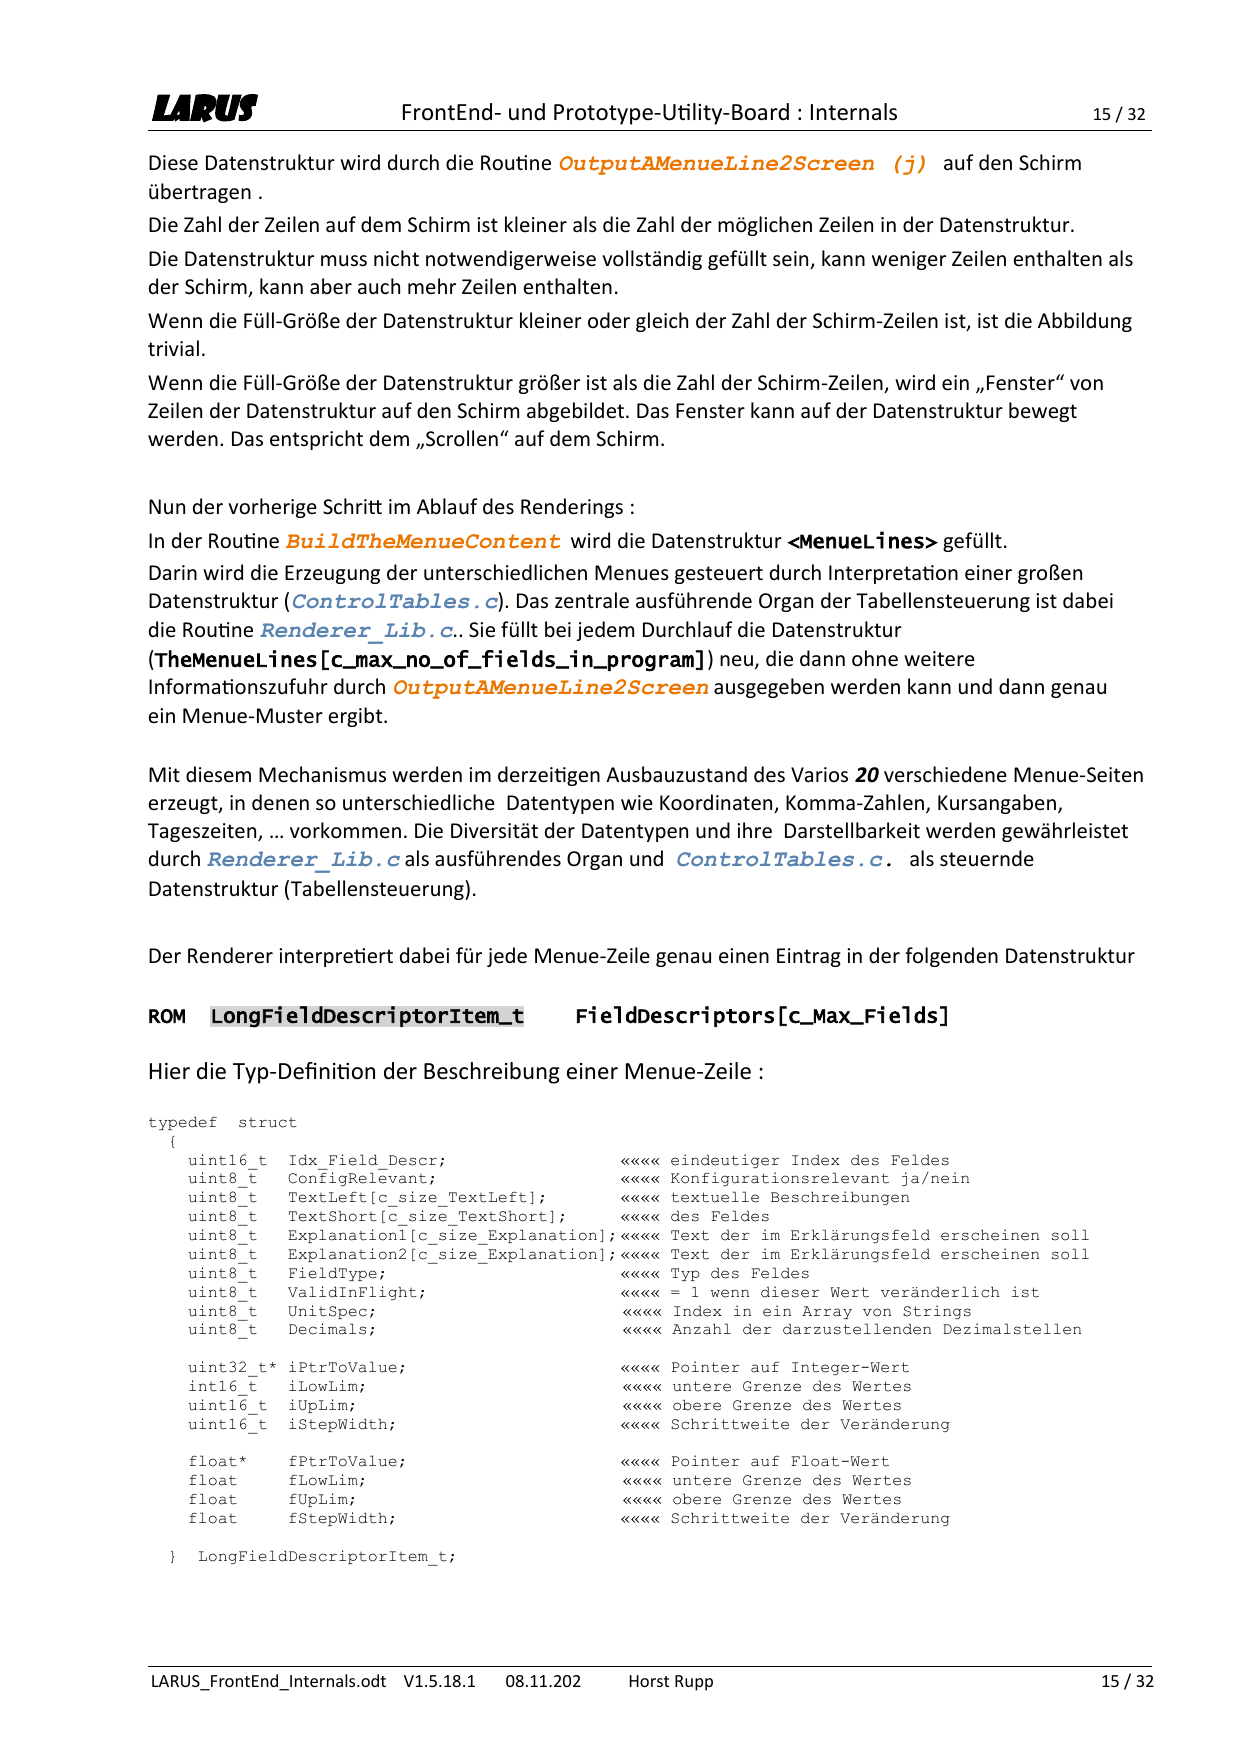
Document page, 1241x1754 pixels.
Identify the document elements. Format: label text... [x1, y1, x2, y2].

text uint8_t UnitSpec; «««« Index in ein Array von Strings [148, 1302, 1152, 1321]
text ROM LongFieldDescriptorItem_t FieldDescriptors[c_Max_Fields] [783, 1006, 944, 1027]
text uint32_t* iPtrToValue; «««« Pointer auf Integer-Wert [148, 1359, 1152, 1377]
text uint8_t ConfigRelevant; «««« Konfigurationsrelevant ja/nein [148, 1170, 1152, 1189]
text typedef struct [148, 1113, 1152, 1132]
text { [148, 1132, 1152, 1151]
text Hier die Typ-Definition der Beschreibung einer Menue-Zeile : [148, 1055, 1140, 1086]
text Die Zahl der Zeilen auf dem Schirm ist kleiner als die Zahl der möglichen Zeilen in der Datenstruktur. [148, 211, 1152, 239]
text float fStepWidth; «««« Schrittweite der Veränderung [148, 1509, 1152, 1528]
text uint8_t TextShort[c_size_TextShort]; «««« des Feldes [148, 1208, 1152, 1227]
text Wenn die Füll-Größe der Datenstruktur größer ist als die Zahl der Schirm-Zeilen, wird ein „Fenster“ von Zeilen der Datenstruktur auf den Schirm abgebildet. Das Fenster kann auf der Datenstruktur bewegt werden. Das entspricht dem „Scrollen“ auf dem Schirm. [148, 368, 1152, 452]
text Der Renderer interpretiert dabei für jede Menue-Zeile genau einen Eintrag in der folgenden Datenstruktur [148, 941, 1152, 969]
text In der Routine BuildTheMenueContent wird die Datenstruktur <MenueLines> gefüllt. [148, 526, 1152, 555]
text uint8_t Explanation1[c_size_Explanation]; «««« Text der im Erklärungsfeld erscheinen soll [148, 1227, 1152, 1246]
text Die Datenstruktur muss nicht notwendigerweise vollständig gefüllt sein, kann weniger Zeilen enthalten als der Schirm, kann aber auch mehr Zeilen enthalten. [148, 244, 1152, 301]
text ROM LongFieldDescriptorItem_t FieldDescriptors[c_Max_Fields] [148, 1006, 779, 1027]
text Wenn die Füll-Größe der Datenstruktur kleiner oder gleich der Zahl der Schirm-Zeilen ist, ist die Abbildung trivial. [148, 306, 1152, 362]
text uint16_t iStepWidth; «««« Schrittweite der Veränderung [148, 1415, 1152, 1434]
text } LongFieldDescriptorItem_t; [148, 1547, 1152, 1566]
text float fLowLim; «««« untere Grenze des Wertes [148, 1472, 1152, 1491]
text uint8_t FieldType; «««« Typ des Feldes [148, 1264, 1152, 1283]
text Diese Datenstruktur wird durch die Routine OutputAMenueLine2Screen (j) auf den Schirm übertragen . [148, 148, 1152, 205]
text uint16_t Idx_Field_Descr; «««« eindeutiger Index des Feldes [148, 1151, 1152, 1170]
text uint8_t Decimals; «««« Anzahl der darzustellenden Dezimalstellen [148, 1321, 1152, 1340]
text uint16_t iUpLim; «««« obere Grenze des Wertes [148, 1396, 1152, 1415]
text Nun der vorherige Schritt im Ablauf des Renderings : [148, 492, 1152, 520]
text float fUpLim; «««« obere Grenze des Wertes [148, 1491, 1152, 1509]
text int16_t iLowLim; «««« untere Grenze des Wertes [148, 1377, 1152, 1396]
text uint8_t ValidInFlight; «««« = 1 wenn dieser Wert veränderlich ist [148, 1283, 1152, 1302]
text uint8_t TextLeft[c_size_TextLeft]; «««« textuelle Beschreibungen [148, 1189, 1152, 1208]
text float* fPtrToValue; «««« Pointer auf Float-Wert [148, 1453, 1152, 1472]
text ROM LongFieldDescriptorItem_t FieldDescriptors[c_Max_Fields] [947, 1006, 1140, 1027]
text Mit diesem Mechanismus werden im derzeitigen Ausbauzustand des Varios 20 verschiedene Menue-Seiten erzeugt, in denen so unterschiedliche Datentypen wie Koordinaten, Komma-Zahlen, Kursangaben, Tageszeiten, … vorkommen. Die Diversität der Datentypen und ihre Darstellbarkeit werden gewährleistet durch Renderer_Lib.c als ausführendes Organ und ControlTables.c. als steuernde Datenstruktur (Tabellensteuerung). [148, 760, 1152, 902]
text uint8_t Explanation2[c_size_Explanation]; «««« Text der im Erklärungsfeld erscheinen soll [148, 1246, 1152, 1264]
subtitle Darin wird die Erzeugung der unterschiedlichen Menues gesteuert durch Interpretation einer großen Datenstruktur (ControlTables.c). Das zentrale ausführende Organ der Tabellensteuerung ist dabei die Routine Renderer_Lib.c.. Sie füllt bei jedem Durchlauf die Datenstruktur (TheMenueLines[c_max_no_of_fields_in_program]) neu, die dann ohne weitere Informationszufuhr durch OutputAMenueLine2Screen ausgegeben werden kann und dann genau ein Menue-Muster ergibt. [148, 558, 1140, 729]
